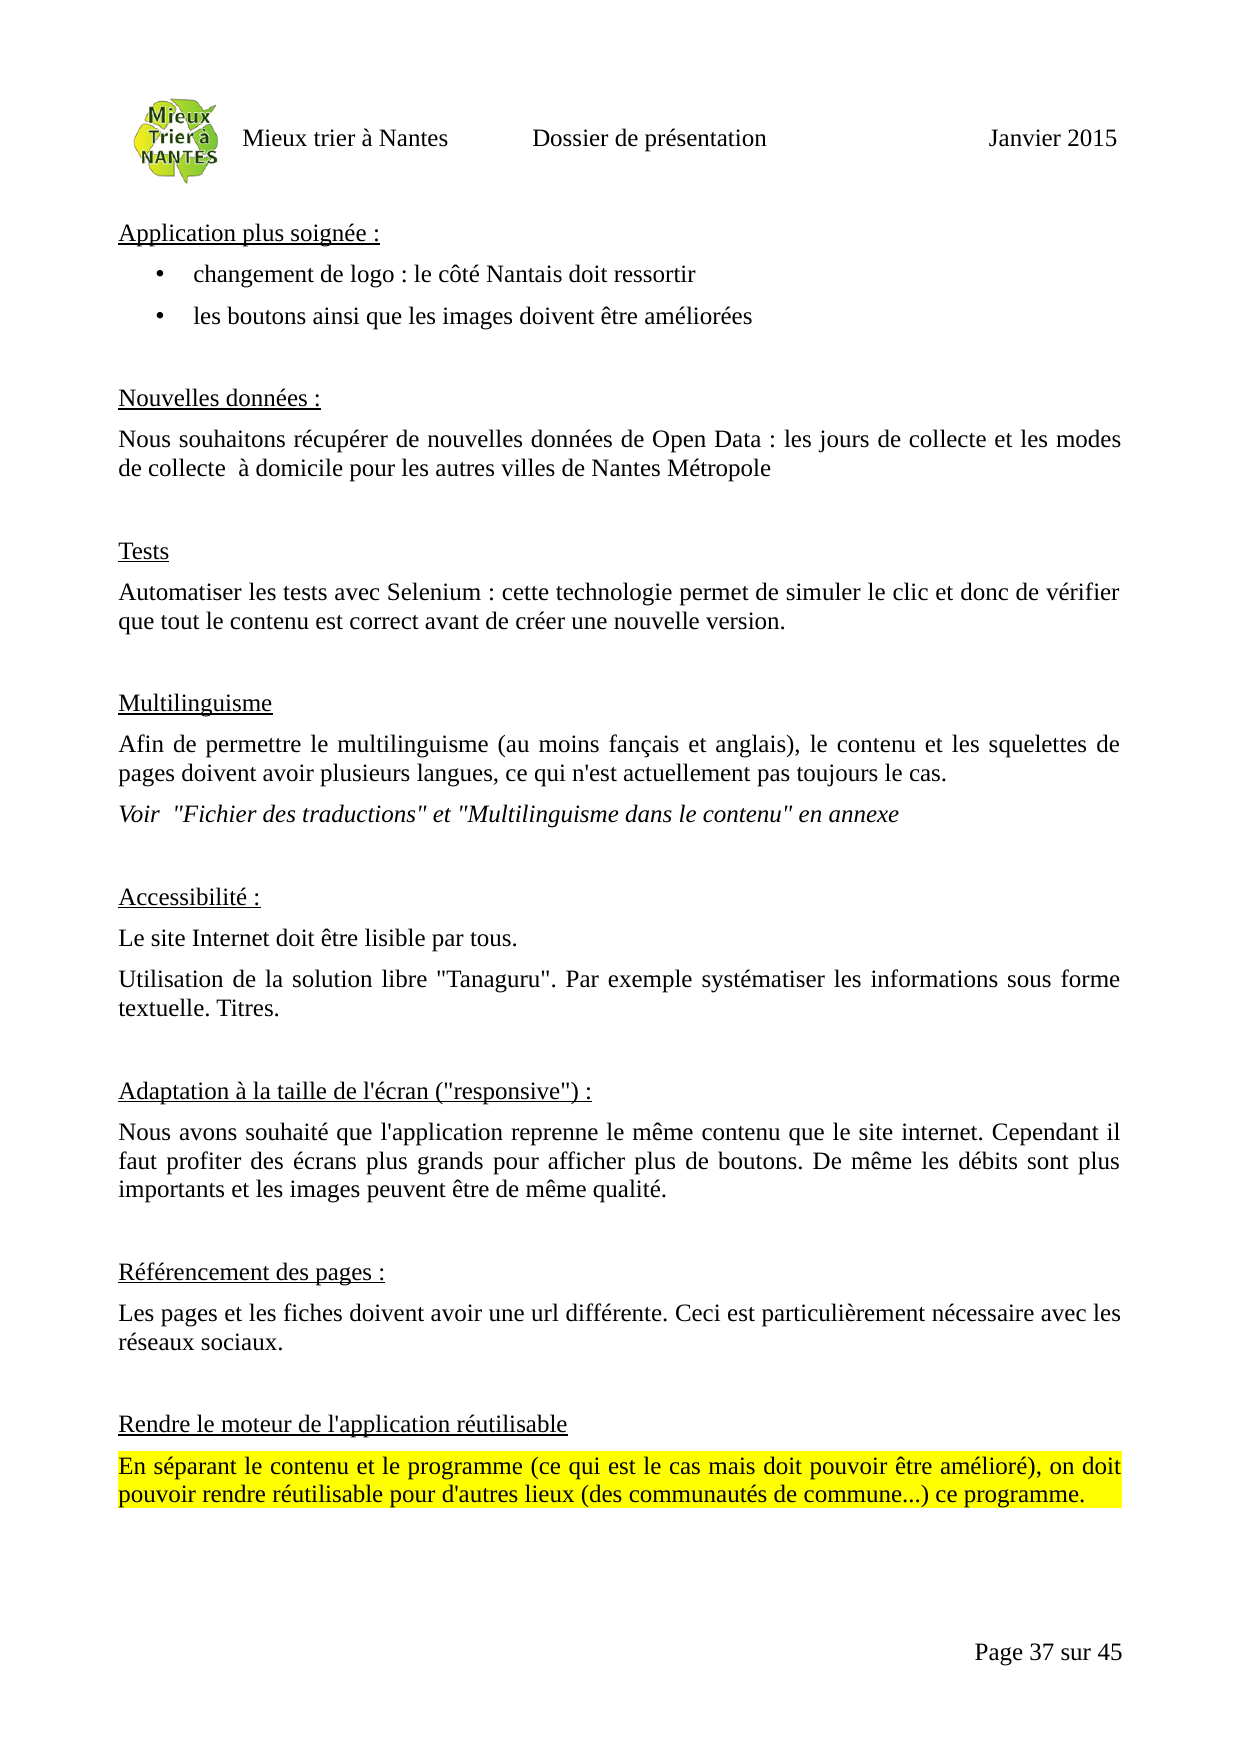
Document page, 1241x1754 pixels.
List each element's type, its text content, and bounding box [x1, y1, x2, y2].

text Voir "Fichier des traductions" et "Multilinguisme dans le contenu" en annexe [118, 799, 1122, 828]
picture [131, 95, 221, 185]
text Nous avons souhaité que l'application reprenne le même contenu que le site internet. Cependant il faut profiter des écrans plus grands pour afficher plus de boutons. De même les débits sont plus importants et les images peuvent être de même qualité. [118, 1117, 1122, 1203]
text Multilinguisme [118, 688, 1122, 717]
text Utilisation de la solution libre "Tanaguru". Par exemple systématiser les informations sous forme textuelle. Titres. [118, 964, 1122, 1022]
text Tests [118, 536, 1122, 564]
text Le site Internet doit être lisible par tous. [118, 923, 1122, 952]
text Adaptation à la taille de l'écran ("responsive") : [118, 1076, 1122, 1104]
text Accessibilité : [118, 882, 1122, 911]
text Référencement des pages : [118, 1257, 1122, 1286]
text Application plus soignée : [118, 218, 1122, 247]
text Rendre le moteur de l'application réutilisable [118, 1409, 1122, 1438]
text En séparant le contenu et le programme (ce qui est le cas mais doit pouvoir être amélioré), on doit pouvoir rendre réutilisable pour d'autres lieux (des communautés de commune...) ce programme. [118, 1451, 1122, 1508]
list changement de logo : le côté Nantais doit ressortir [156, 259, 1122, 288]
text Automatiser les tests avec Selenium : cette technologie permet de simuler le clic et donc de vérifier que tout le contenu est correct avant de créer une nouvelle version. [118, 577, 1122, 634]
text Afin de permettre le multilinguisme (au moins fançais et anglais), le contenu et les squelettes de pages doivent avoir plusieurs langues, ce qui n'est actuellement pas toujours le cas. [118, 729, 1122, 787]
text Nouvelles données : [118, 383, 1122, 412]
text Nous souhaitons récupérer de nouvelles données de Open Data : les jours de collecte et les modes de collecte à domicile pour les autres villes de Nantes Métropole [118, 424, 1122, 482]
text Les pages et les fiches doivent avoir une url différente. Ceci est particulièrement nécessaire avec les réseaux sociaux. [118, 1298, 1122, 1356]
list les boutons ainsi que les images doivent être améliorées [156, 301, 1122, 329]
